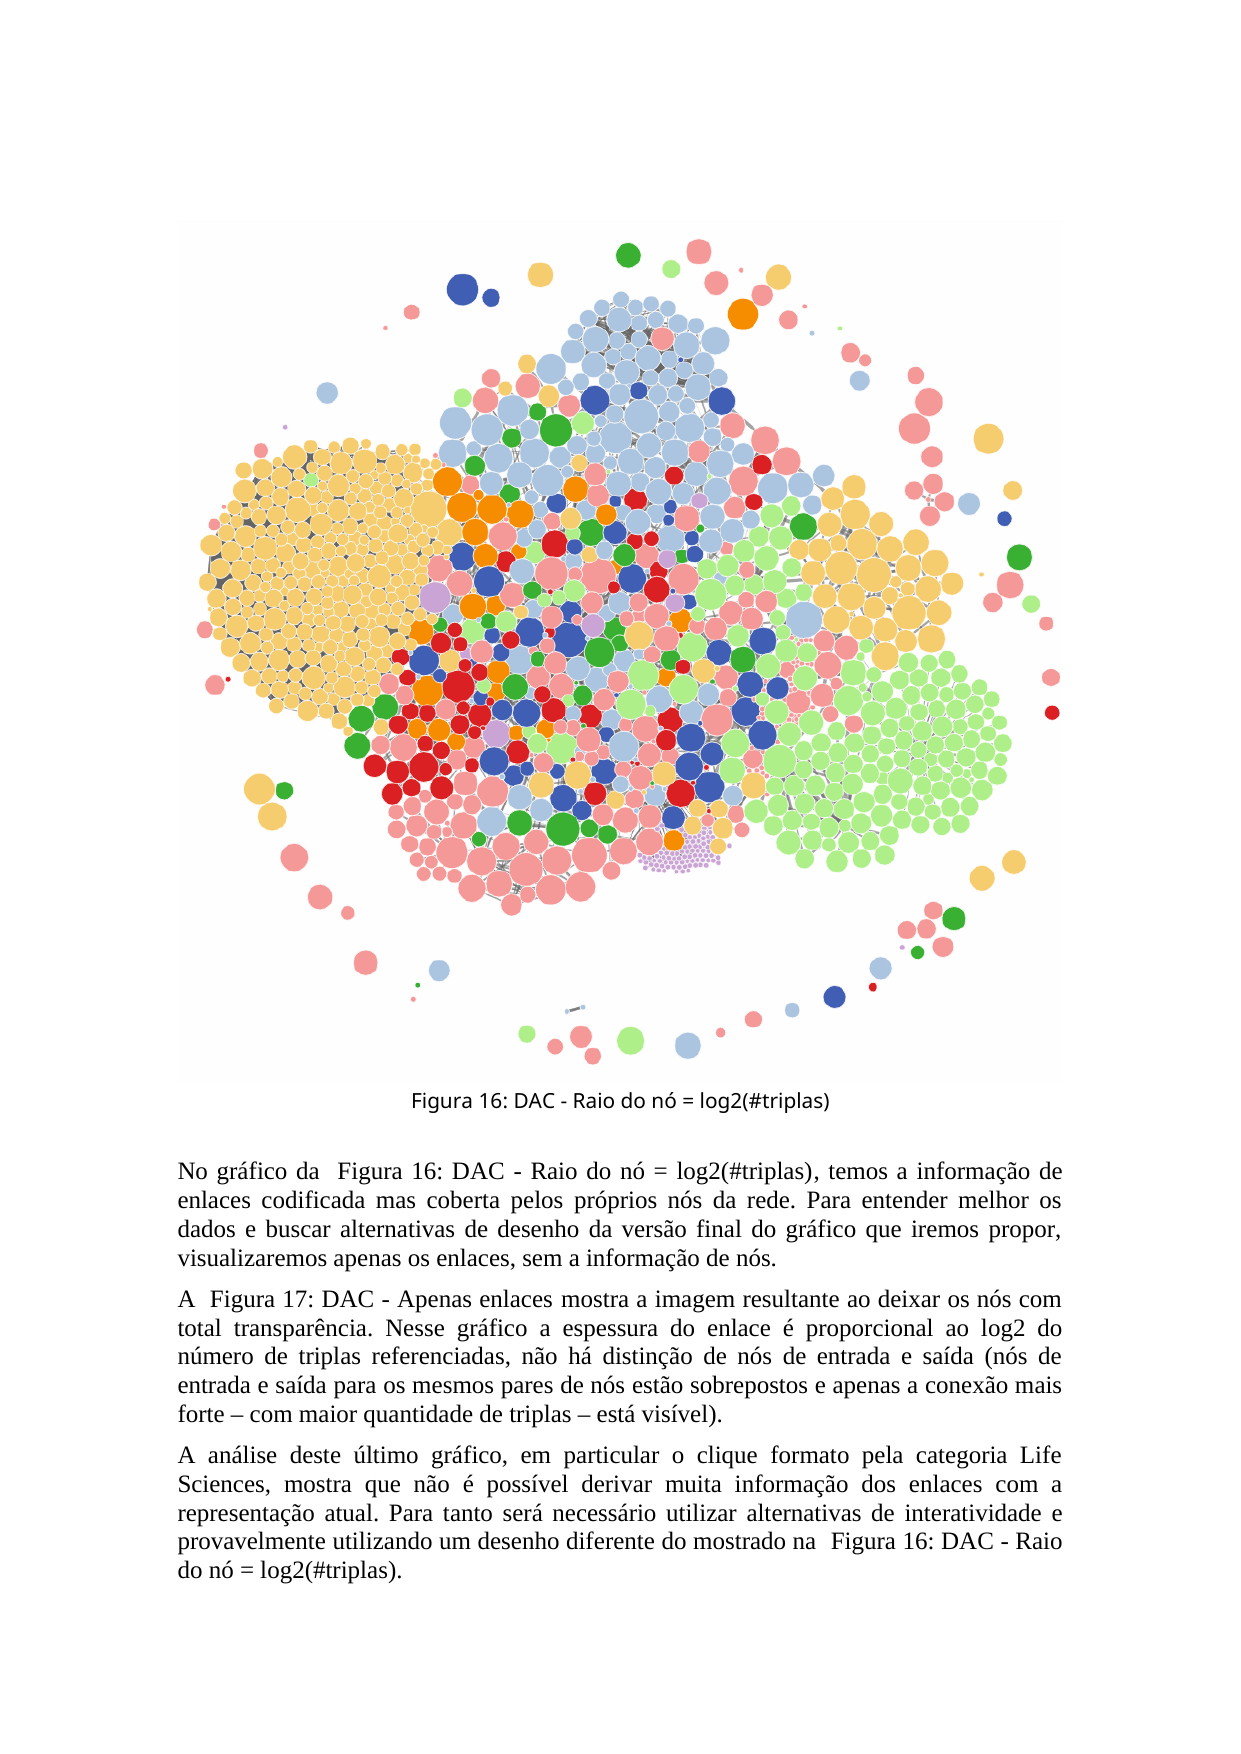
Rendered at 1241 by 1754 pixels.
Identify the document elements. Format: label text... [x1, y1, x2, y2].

text A análise deste último gráfico, em particular o clique formato pela categoria Life Sciences, mostra que não é possível derivar muita informação dos enlaces com a representação atual. Para tanto será necessário utilizar alternativas de interatividade e provavelmente utilizando um desenho diferente do mostrado na Figura 16: DAC - Raio do nó = log2(#triplas). [177, 1440, 1063, 1584]
text Figura 16: DAC - Raio do nó = log2(#triplas) [177, 1082, 1063, 1115]
text No gráfico da Figura 16: DAC - Raio do nó = log2(#triplas), temos a informação de enlaces codificada mas coberta pelos próprios nós da rede. Para entender melhor os dados e buscar alternativas de desenho da versão final do gráfico que iremos propor, visualizaremos apenas os enlaces, sem a informação de nós. [177, 1156, 1063, 1271]
text A Figura 17: DAC - Apenas enlaces mostra a imagem resultante ao deixar os nós com total transparência. Nesse gráfico a espessura do enlace é proporcional ao log2 do número de triplas referenciadas, não há distinção de nós de entrada e saída (nós de entrada e saída para os mesmos pares de nós estão sobrepostos e apenas a conexão mais forte – com maior quantidade de triplas – está visível). [177, 1284, 1063, 1428]
picture [177, 219, 1063, 1082]
